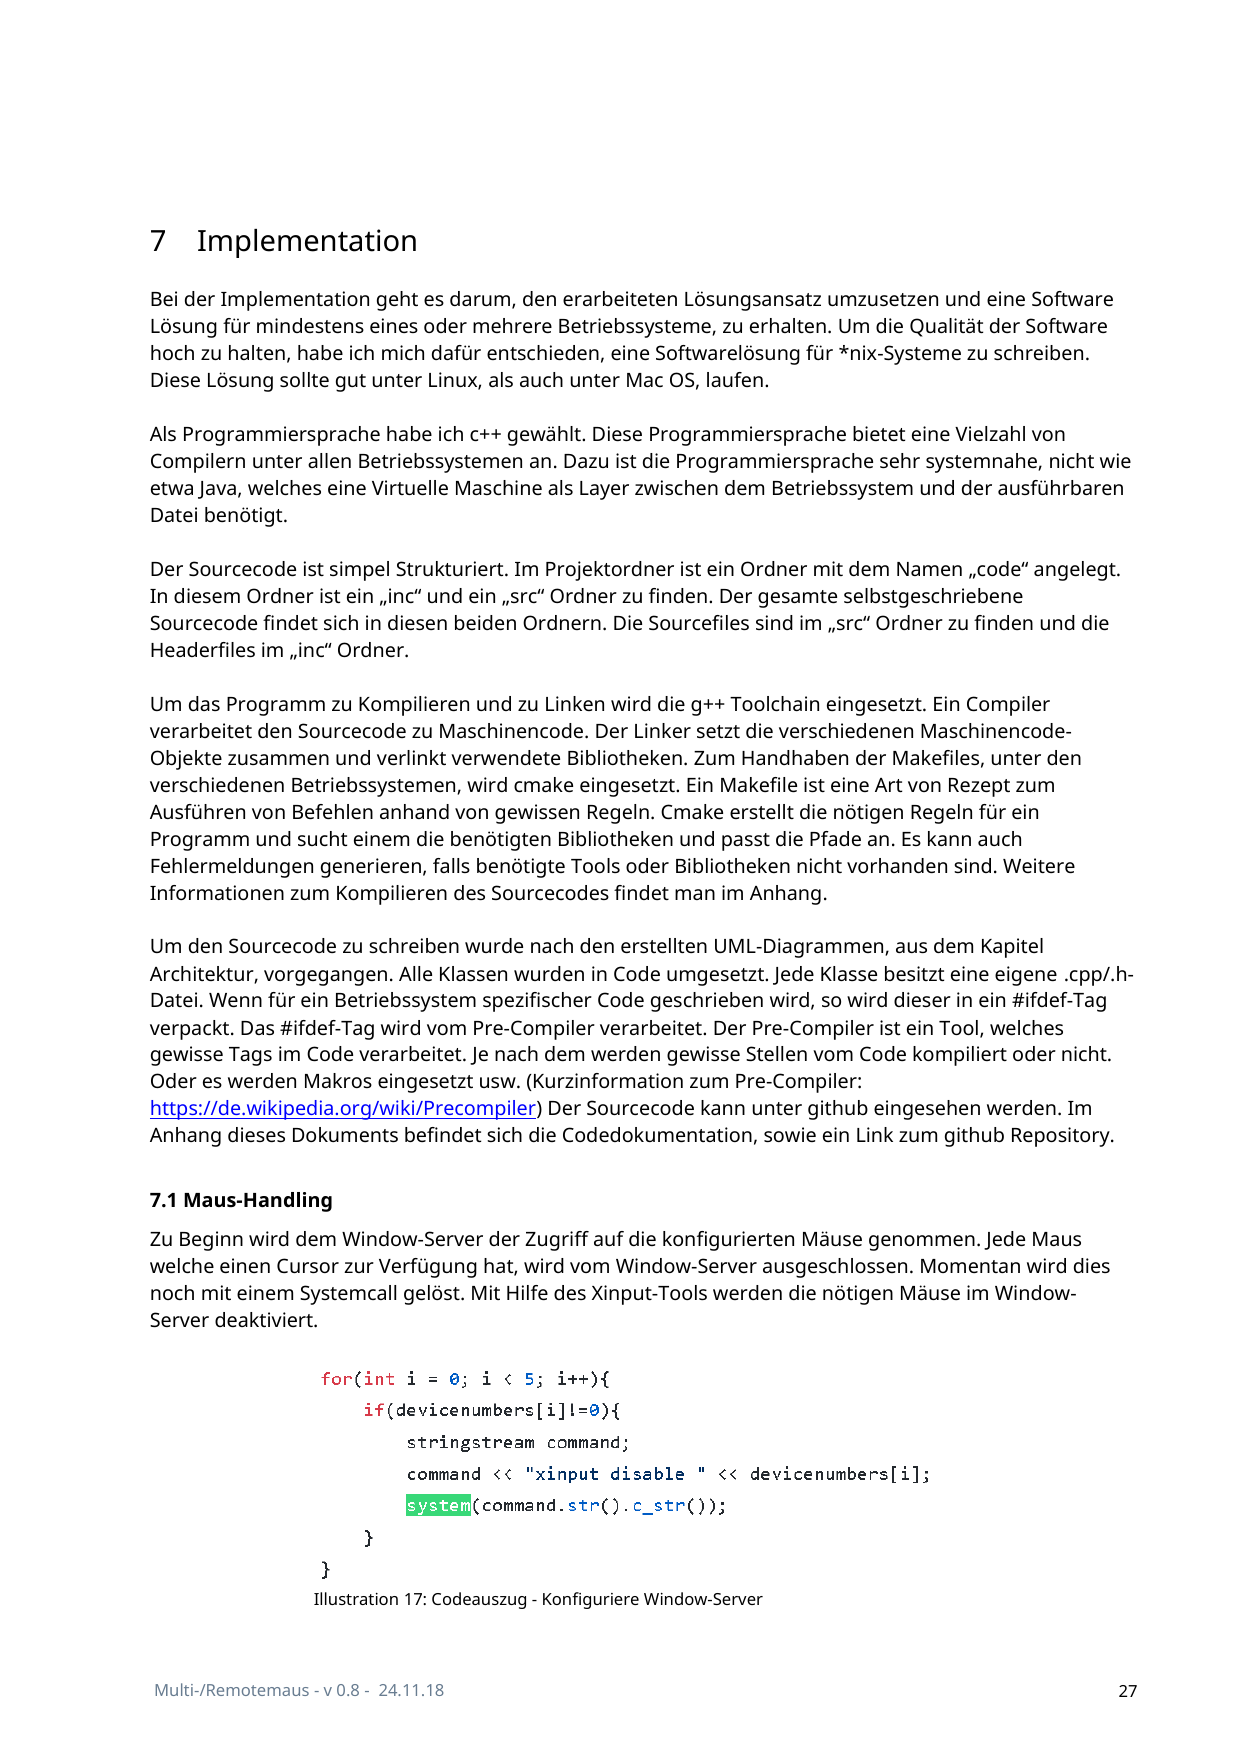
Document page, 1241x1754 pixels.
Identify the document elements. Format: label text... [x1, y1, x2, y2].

subtitle Maus-Handling [149, 1186, 1136, 1213]
subtitle Implementation [149, 221, 1136, 260]
text Der Sourcecode ist simpel Strukturiert. Im Projektordner ist ein Ordner mit dem Namen „code“ angelegt. In diesem Ordner ist ein „inc“ und ein „src“ Ordner zu finden. Der gesamte selbstgeschriebene Sourcecode findet sich in diesen beiden Ordnern. Die Sourcefiles sind im „src“ Ordner zu finden und die Headerfiles im „inc“ Ordner. [149, 555, 1136, 663]
text Zu Beginn wird dem Window-Server der Zugriff auf die konfigurierten Mäuse genommen. Jede Maus welche einen Cursor zur Verfügung hat, wird vom Window-Server ausgeschlossen. Momentan wird dies noch mit einem Systemcall gelöst. Mit Hilfe des Xinput-Tools werden die nötigen Mäuse im Window-Server deaktiviert. [149, 1226, 1136, 1333]
text Bei der Implementation geht es darum, den erarbeiteten Lösungsansatz umzusetzen und eine Software Lösung für mindestens eines oder mehrere Betriebssysteme, zu erhalten. Um die Qualität der Software hoch zu halten, habe ich mich dafür entschieden, eine Softwarelösung für *nix-Systeme zu schreiben. Diese Lösung sollte gut unter Linux, als auch unter Mac OS, laufen. [149, 285, 1136, 393]
text Um den Sourcecode zu schreiben wurde nach den erstellten UML-Diagrammen, aus dem Kapitel Architektur, vorgegangen. Alle Klassen wurden in Code umgesetzt. Jede Klasse besitzt eine eigene .cpp/.h-Datei. Wenn für ein Betriebssystem spezifischer Code geschrieben wird, so wird dieser in ein #ifdef-Tag verpackt. Das #ifdef-Tag wird vom Pre-Compiler verarbeitet. Der Pre-Compiler ist ein Tool, welches gewisse Tags im Code verarbeitet. Je nach dem werden gewisse Stellen vom Code kompiliert oder nicht. Oder es werden Makros eingesetzt usw. (Kurzinformation zum Pre-Compiler: https://de.wikipedia.org/wiki/Precompiler) Der Sourcecode kann unter github eingesehen werden. Im Anhang dieses Dokuments befindet sich die Codedokumentation, sowie ein Link zum github Repository. [149, 933, 1136, 1149]
text Als Programmiersprache habe ich c++ gewählt. Diese Programmiersprache bietet eine Vielzahl von Compilern unter allen Betriebssystemen an. Dazu ist die Programmiersprache sehr systemnahe, nicht wie etwa Java, welches eine Virtuelle Maschine als Layer zwischen dem Betriebssystem und der ausführbaren Datei benötigt. [149, 420, 1136, 528]
picture [313, 1360, 972, 1588]
text Um das Programm zu Kompilieren und zu Linken wird die g++ Toolchain eingesetzt. Ein Compiler verarbeitet den Sourcecode zu Maschinencode. Der Linker setzt die verschiedenen Maschinencode-Objekte zusammen und verlinkt verwendete Bibliotheken. Zum Handhaben der Makefiles, unter den verschiedenen Betriebssystemen, wird cmake eingesetzt. Ein Makefile ist eine Art von Rezept zum Ausführen von Befehlen anhand von gewissen Regeln. Cmake erstellt die nötigen Regeln für ein Programm und sucht einem die benötigten Bibliotheken und passt die Pfade an. Es kann auch Fehlermeldungen generieren, falls benötigte Tools oder Bibliotheken nicht vorhanden sind. Weitere Informationen zum Kompilieren des Sourcecodes findet man im Anhang. [149, 690, 1136, 906]
text Illustration 17: Codeauszug - Konfiguriere Window-Server [313, 1588, 972, 1610]
